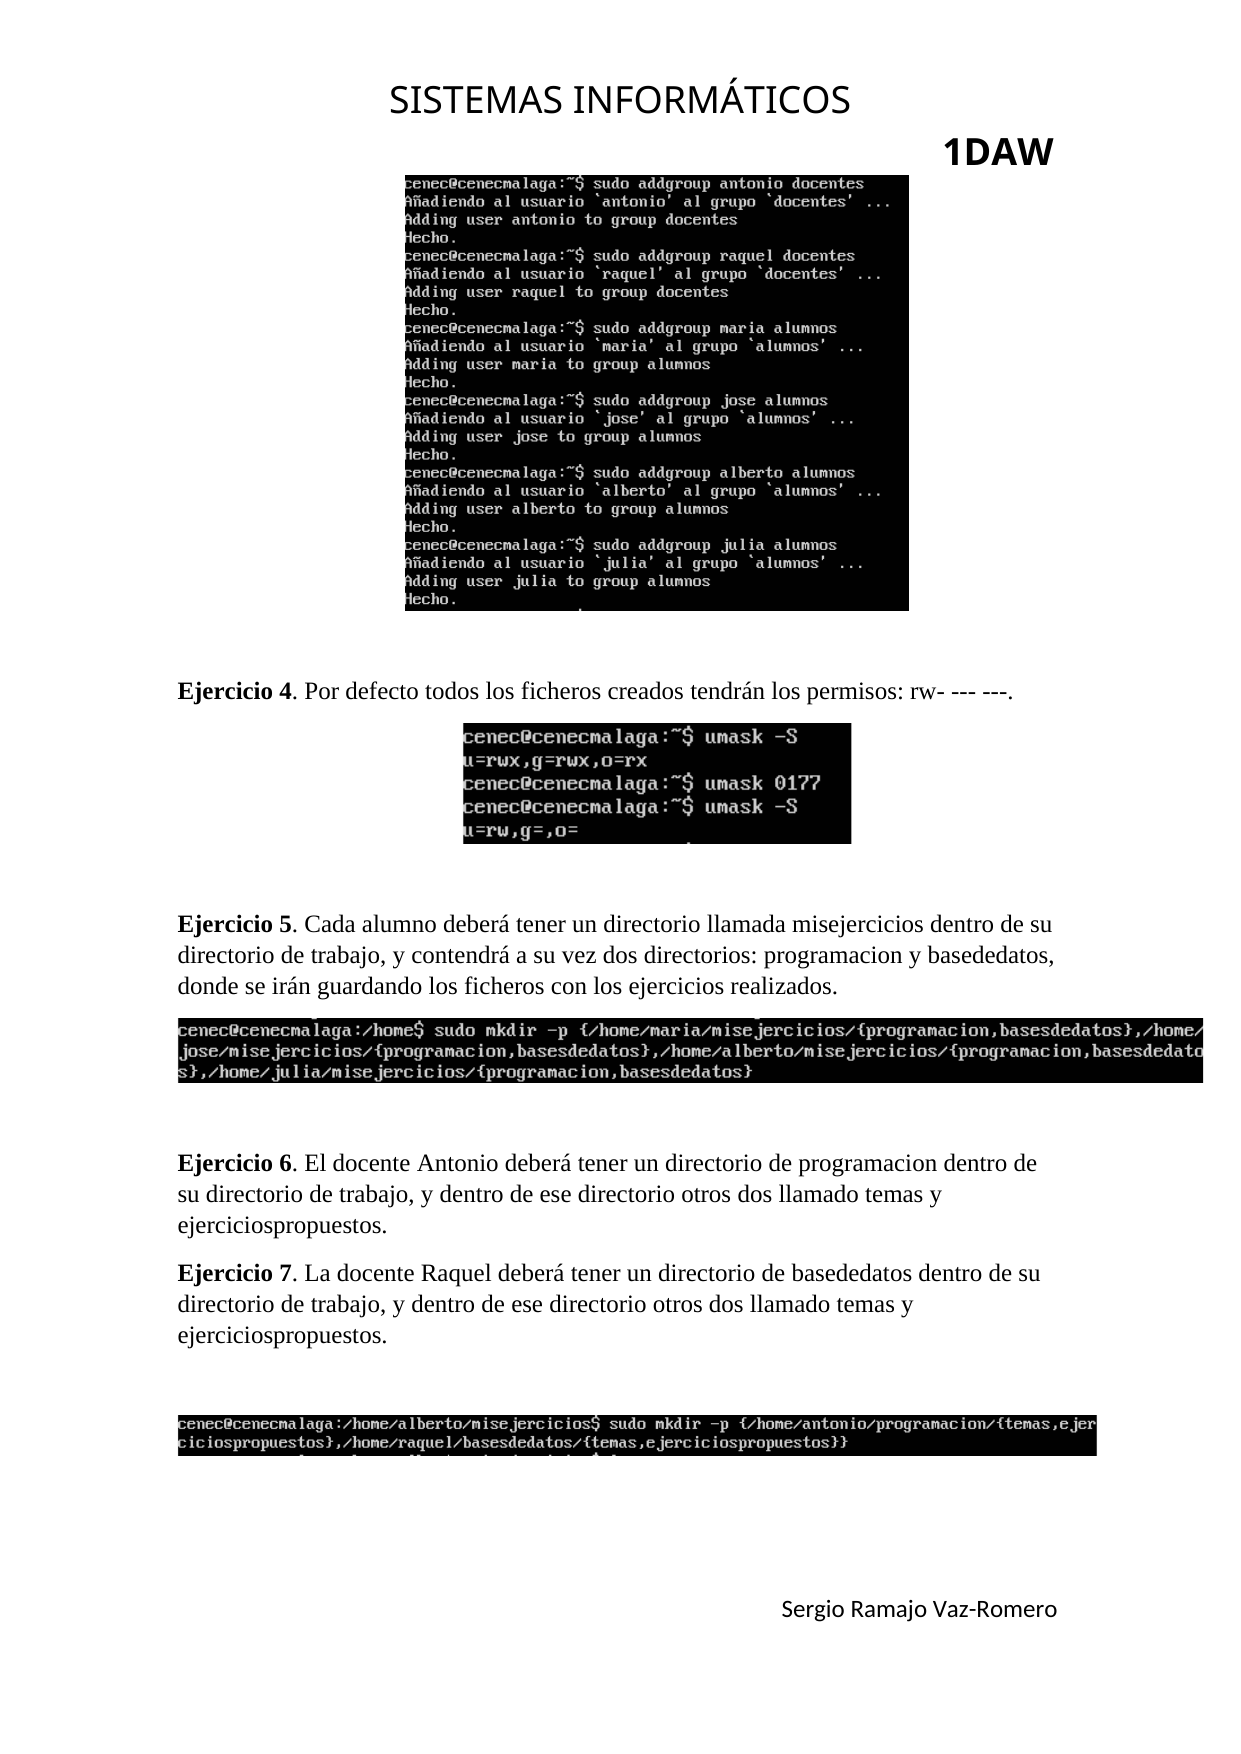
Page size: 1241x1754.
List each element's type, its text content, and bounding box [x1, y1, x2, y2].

text Ejercicio 5. Cada alumno deberá tener un directorio llamada misejercicios dentro de su directorio de trabajo, y contendrá a su vez dos directorios: programacion y basededatos, donde se irán guardando los ficheros con los ejercicios realizados. [177, 909, 1063, 1000]
picture [177, 1018, 1204, 1083]
picture [405, 175, 909, 611]
text Ejercicio 4. Por defecto todos los ficheros creados tendrán los permisos: rw- --- ---. [177, 676, 1063, 705]
text Ejercicio 7. La docente Raquel deberá tener un directorio de basededatos dentro de su directorio de trabajo, y dentro de ese directorio otros dos llamado temas y ejerciciospropuestos. [177, 1258, 1063, 1349]
picture [462, 723, 852, 844]
text Ejercicio 6. El docente Antonio deberá tener un directorio de programacion dentro de su directorio de trabajo, y dentro de ese directorio otros dos llamado temas y ejerciciospropuestos. [177, 1148, 1063, 1239]
picture [177, 1415, 1098, 1456]
